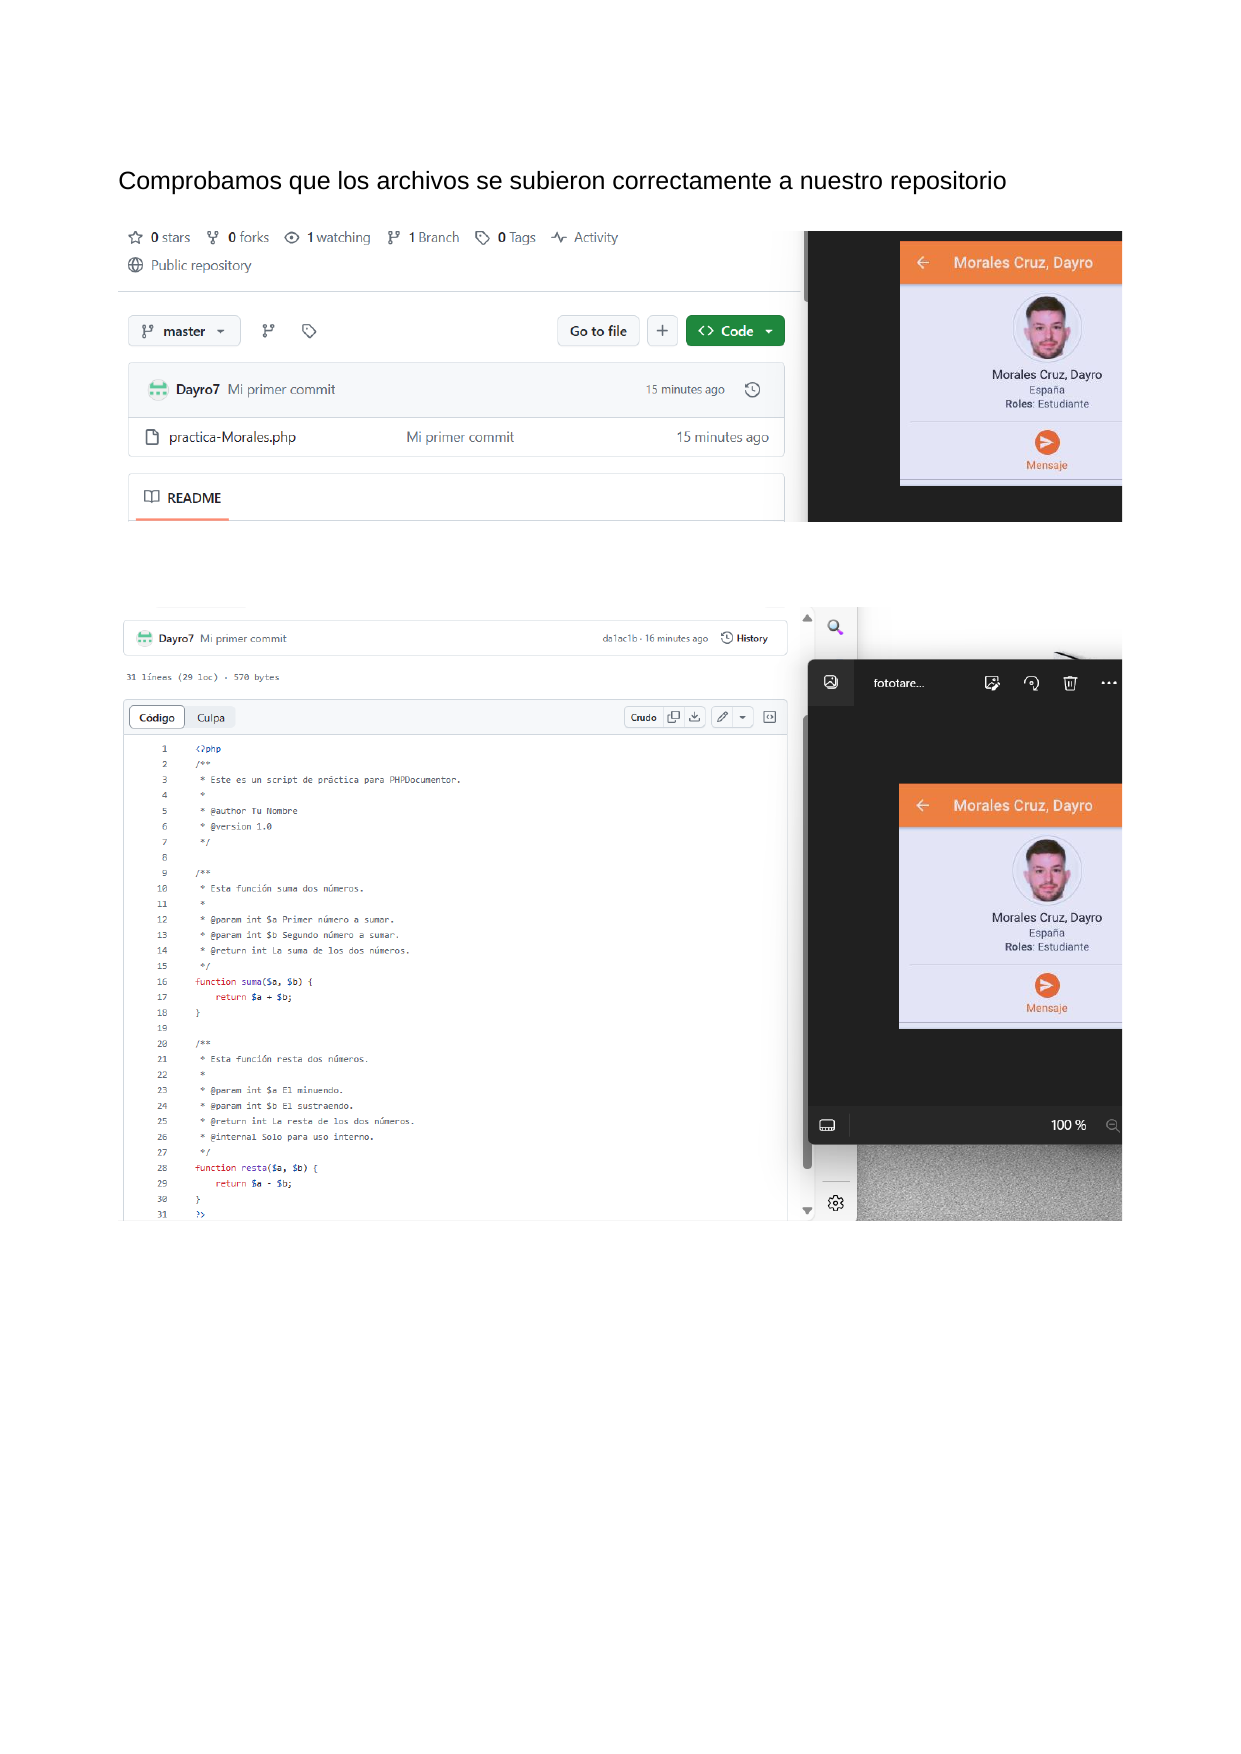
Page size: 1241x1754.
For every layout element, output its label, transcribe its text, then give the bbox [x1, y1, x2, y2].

picture [118, 607, 1123, 1221]
text Comprobamos que los archivos se subieron correctamente a nuestro repositorio [118, 166, 1122, 194]
picture [118, 231, 1123, 522]
